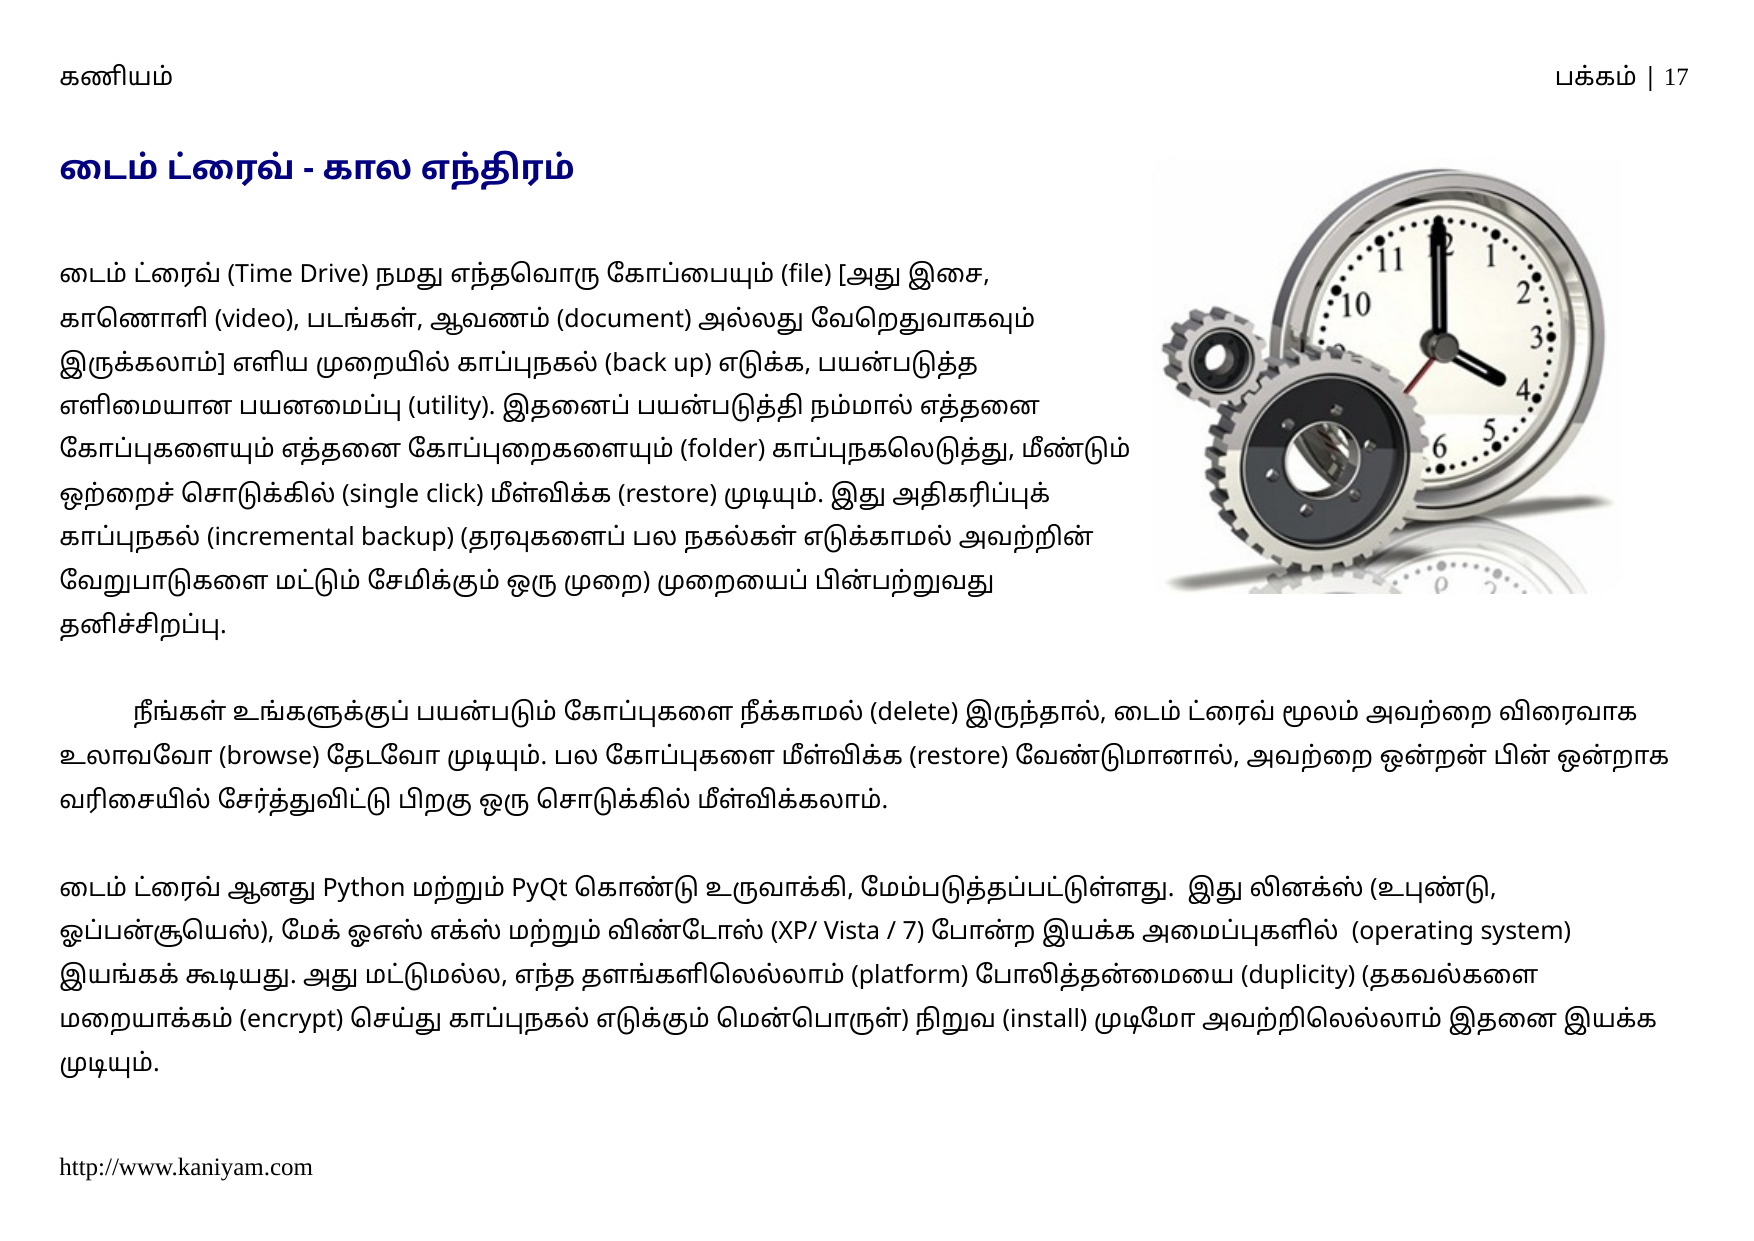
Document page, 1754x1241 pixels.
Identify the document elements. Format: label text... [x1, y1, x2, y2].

text டைம் ட்ரைவ் ஆனது Python மற்றும் PyQt கொண்டு உருவாக்கி, மேம்படுத்தப்பட்டுள்ளது. இது லினக்ஸ் (உபுண்டு, ஓப்பன்சூயெஸ்), மேக் ஓஎஸ் எக்ஸ் மற்றும் விண்டோஸ் (XP/ Vista / 7) போன்ற இயக்க அமைப்புகளில் (operating system) இயங்கக் கூடியது. அது மட்டுமல்ல, எந்த தளங்களிலெல்லாம் (platform) போலித்தன்மையை (duplicity) (தகவல்களை மறையாக்கம் (encrypt) செய்து காப்புநகல் எடுக்கும் மென்பொருள்) நிறுவ (install) முடிமோ அவற்றிலெல்லாம் இதனை இயக்க முடியும். [59, 861, 1695, 1080]
text டைம் ட்ரைவ் (Time Drive) நமது எந்தவொரு கோப்பையும் (file) [அது இசை, காணொளி (video), படங்கள், ஆவணம் (document) அல்லது வேறெதுவாகவும் இருக்கலாம்] எளிய முறையில் காப்புநகல் (back up) எடுக்க, பயன்படுத்த எளிமையான பயனமைப்பு (utility). இதனைப் பயன்படுத்தி நம்மால் எத்தனை கோப்புகளையும் எத்தனை கோப்புறைகளையும் (folder) காப்புநகலெடுத்து, மீண்டும் ஒற்றைச் சொடுக்கில் (single click) மீள்விக்க (restore) முடியும். இது அதிகரிப்புக் காப்புநகல் (incremental backup) (தரவுகளைப் பல நகல்கள் எடுக்காமல் அவற்றின் வேறுபாடுகளை மட்டும் சேமிக்கும் ஒரு முறை) முறையைப் பின்பற்றுவது தனிச்சிறப்பு. [59, 249, 1695, 643]
subtitle டைம் ட்ரைவ் - கால எந்திரம் [59, 143, 1695, 193]
picture [1152, 157, 1622, 594]
text நீங்கள் உங்களுக்குப் பயன்படும் கோப்புகளை நீக்காமல் (delete) இருந்தால், டைம் ட்ரைவ் மூலம் அவற்றை விரைவாக உலாவவோ (browse) தேடவோ முடியும். பல கோப்புகளை மீள்விக்க (restore) வேண்டுமானால், அவற்றை ஒன்றன் பின் ஒன்றாக வரிசையில் சேர்த்துவிட்டு பிறகு ஒரு சொடுக்கில் மீள்விக்கலாம். [59, 686, 1695, 818]
